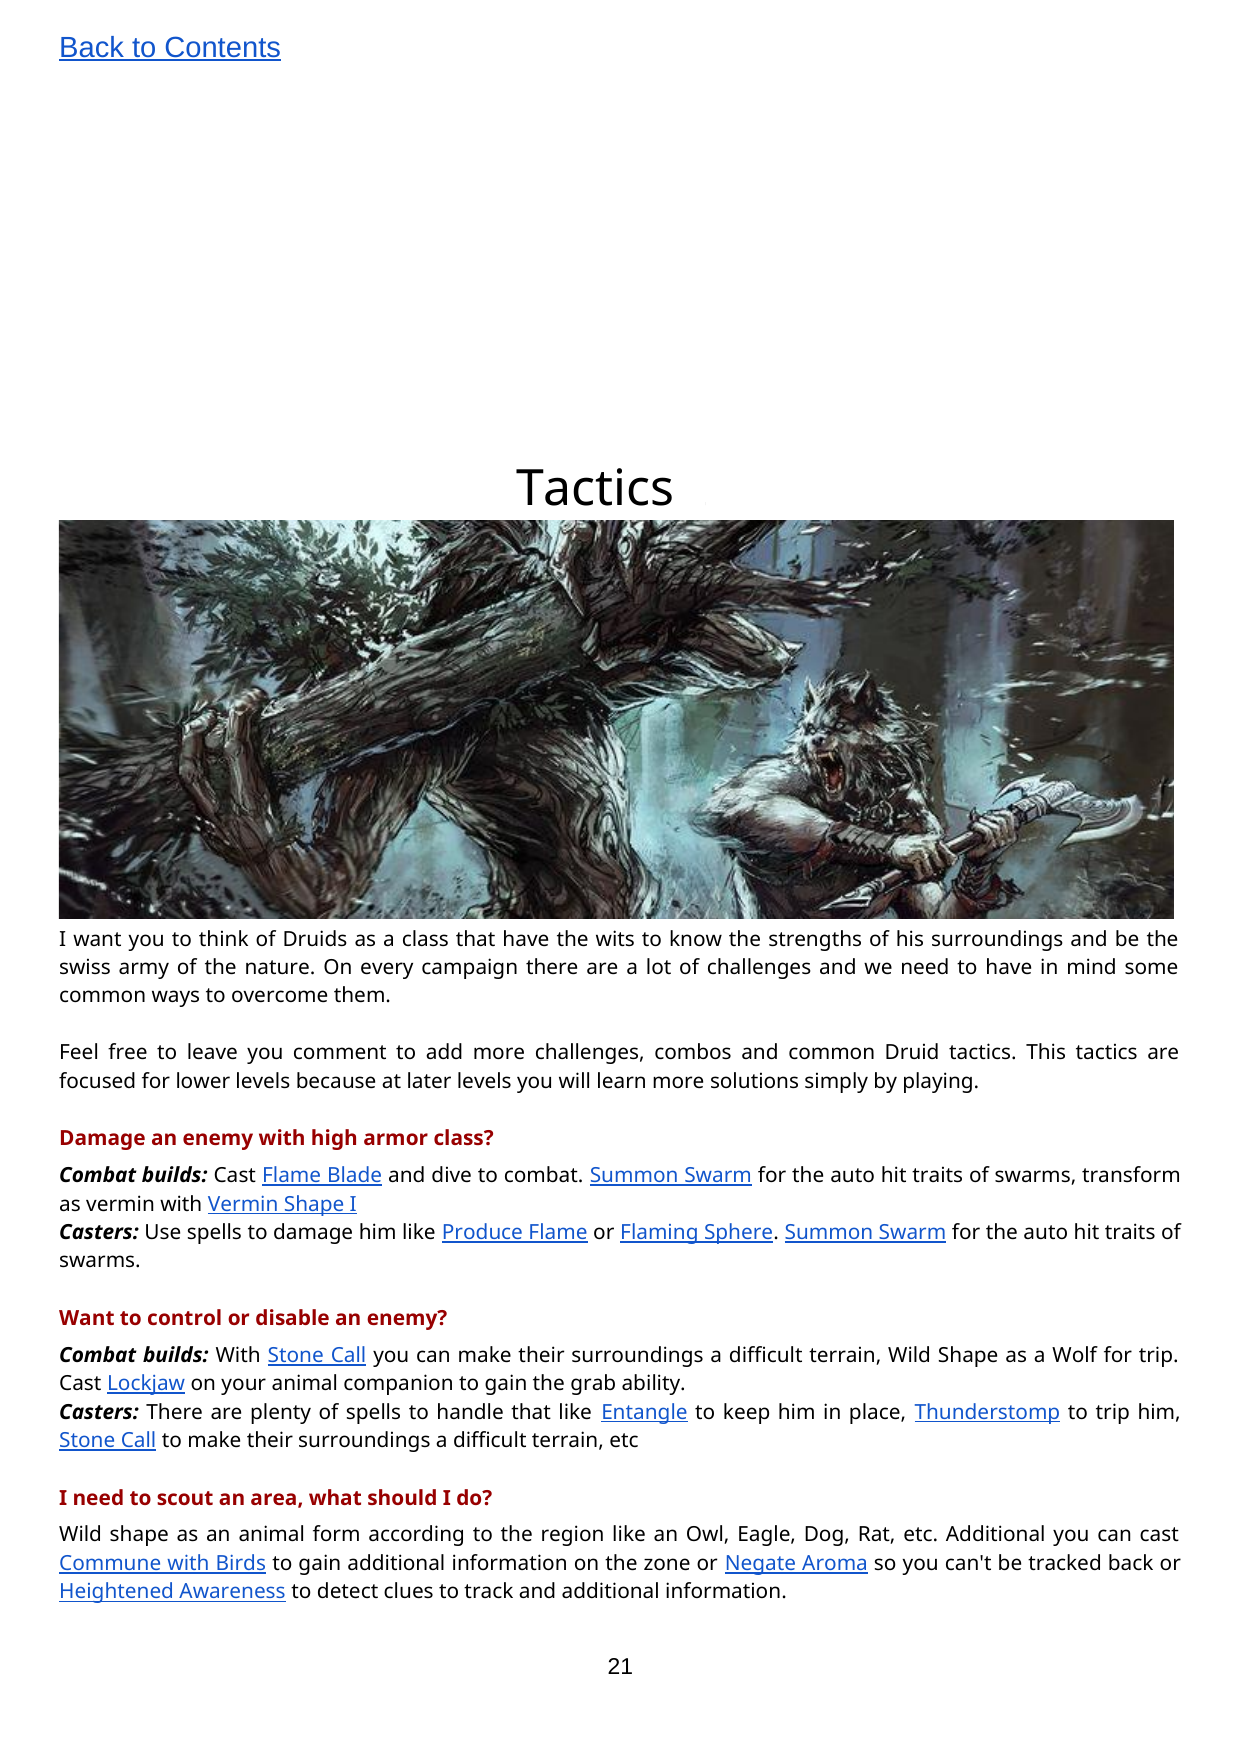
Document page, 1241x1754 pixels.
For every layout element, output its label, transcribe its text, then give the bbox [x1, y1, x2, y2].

title Tactics [59, 452, 1181, 520]
picture [58, 520, 1174, 919]
subtitle Want to control or disable an enemy? [59, 1303, 1181, 1332]
text Wild shape as an animal form according to the region like an Owl, Eagle, Dog, Rat, etc. Additional you can cast Commune with Birds to gain additional information on the zone or Negate Aroma so you can't be tracked back or Heightened Awareness to detect clues to track and additional information. [59, 1519, 1181, 1605]
text Casters: Use spells to damage him like Produce Flame or Flaming Sphere. Summon Swarm for the auto hit traits of swarms. [59, 1217, 1181, 1274]
text Feel free to leave you comment to add more challenges, combos and common Druid tactics. This tactics are focused for lower levels because at later levels you will learn more solutions simply by playing. [59, 1037, 1181, 1094]
subtitle I need to scout an area, what should I do? [59, 1483, 1181, 1511]
subtitle Damage an enemy with high armor class? [59, 1123, 1181, 1152]
text I want you to think of Druids as a class that have the wits to know the strengths of his surroundings and be the swiss army of the nature. On every campaign there are a lot of challenges and we need to have in mind some common ways to overcome them. [59, 924, 1181, 1009]
text Combat builds: Cast Flame Blade and dive to combat. Summon Swarm for the auto hit traits of swarms, transform as vermin with Vermin Shape I [59, 1160, 1181, 1217]
text Casters: There are plenty of spells to handle that like Entangle to keep him in place, Thunderstomp to trip him, Stone Call to make their surroundings a difficult terrain, etc [59, 1397, 1181, 1454]
text Combat builds: With Stone Call you can make their surroundings a difficult terrain, Wild Shape as a Wolf for trip. Cast Lockjaw on your animal companion to gain the grab ability. [59, 1340, 1181, 1397]
